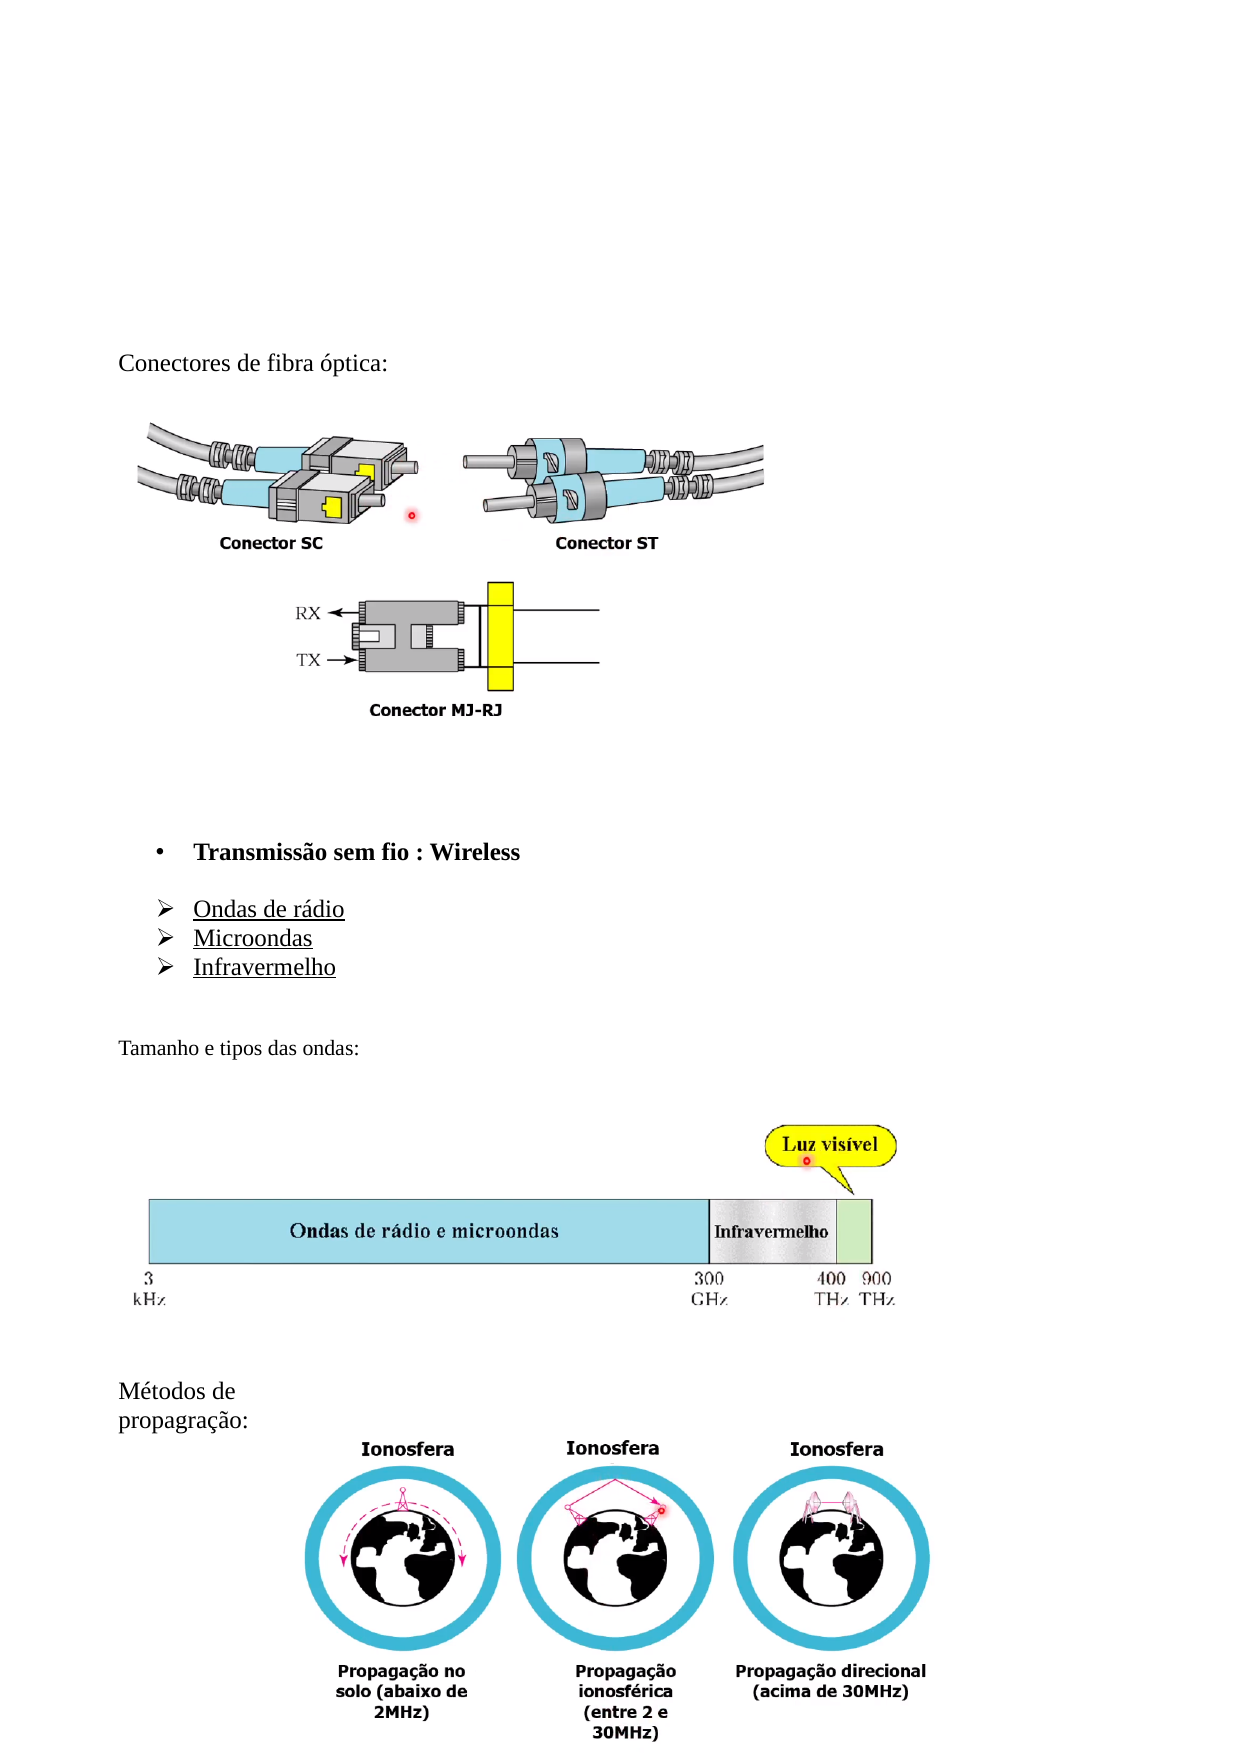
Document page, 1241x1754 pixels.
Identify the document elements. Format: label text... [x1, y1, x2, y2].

list Microondas [156, 923, 1122, 952]
list Ondas de rádio [156, 894, 1122, 923]
list Transmissão sem fio : Wireless [156, 837, 1122, 866]
picture [133, 1079, 907, 1347]
text Tamanho e tipos das ondas: [118, 1034, 1122, 1060]
picture [122, 387, 771, 771]
picture [284, 1400, 956, 1754]
text Métodos de propagração: [118, 1376, 1122, 1433]
text Conectores de fibra óptica: [118, 348, 1122, 377]
list Infravermelho [156, 952, 1122, 981]
